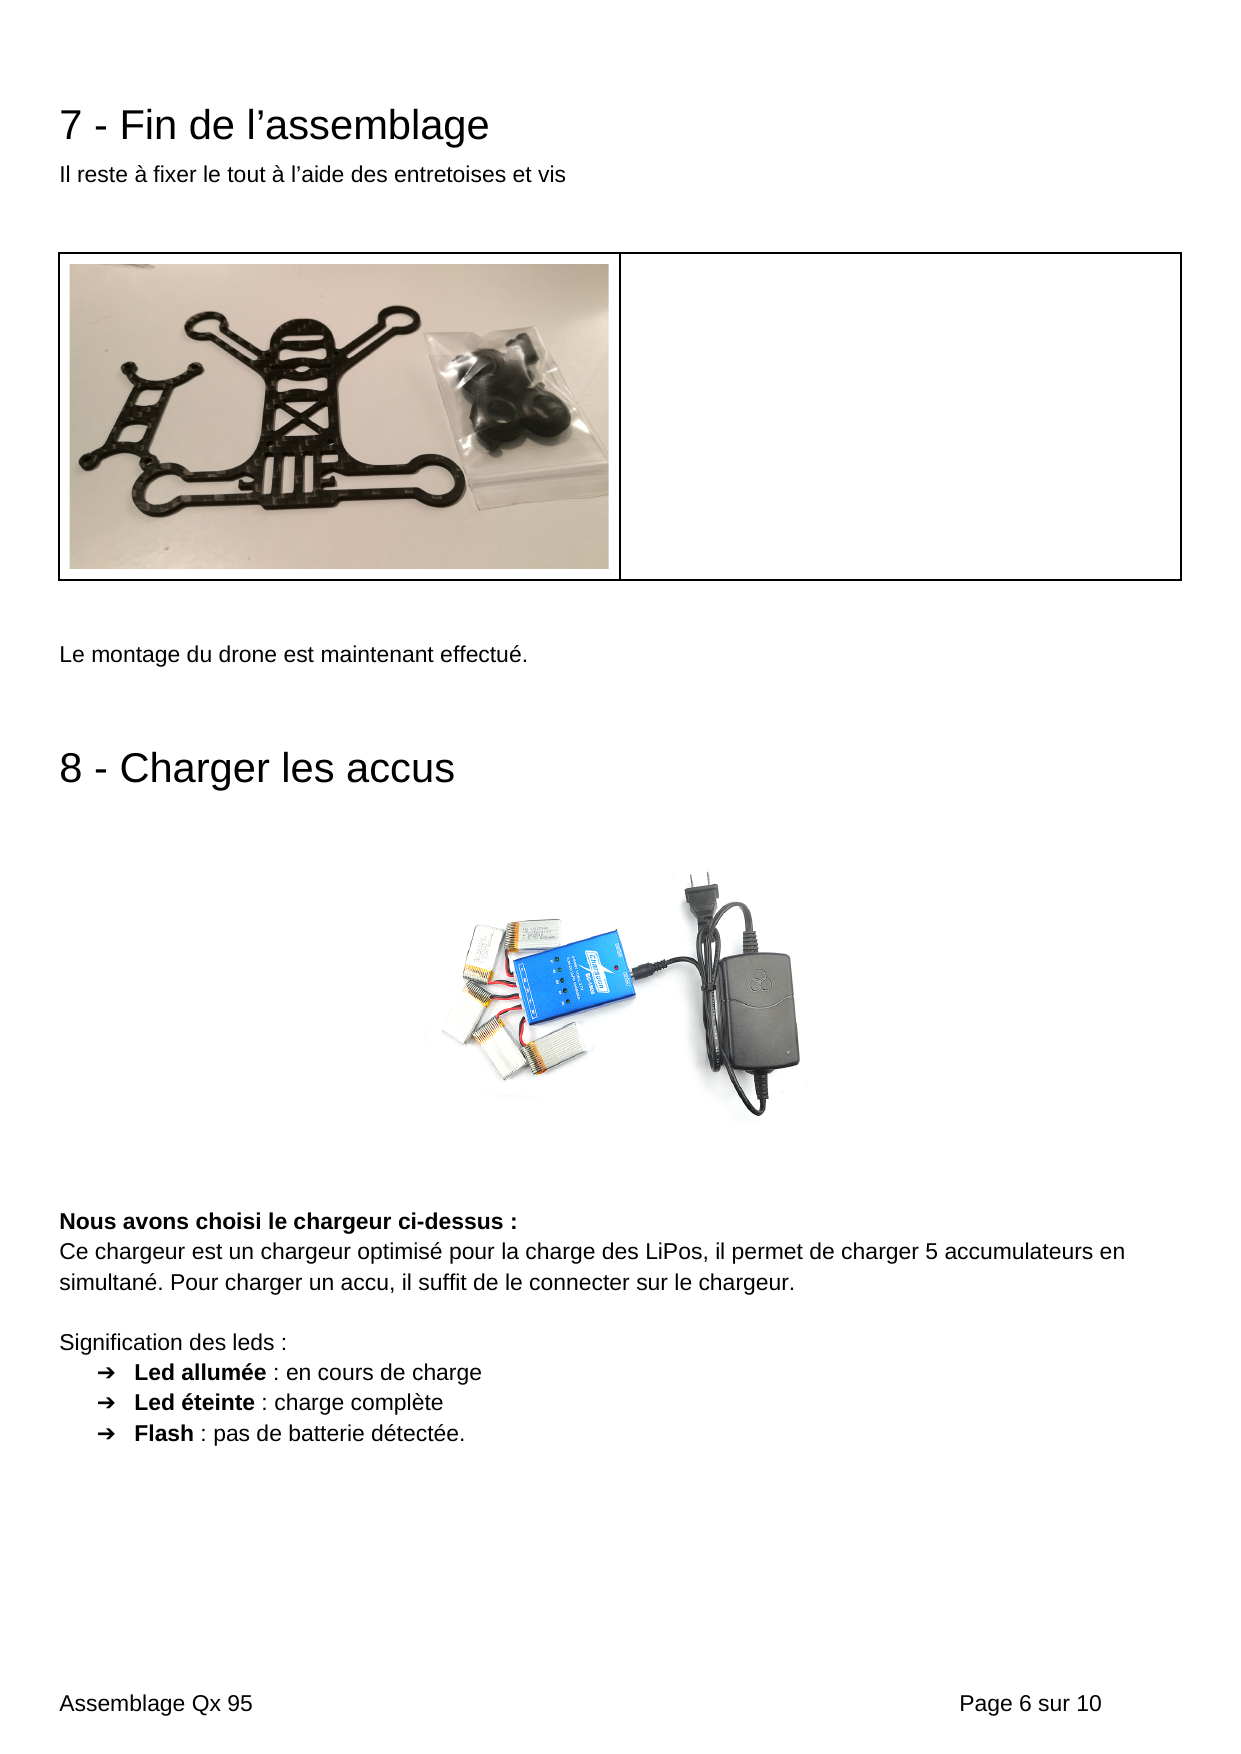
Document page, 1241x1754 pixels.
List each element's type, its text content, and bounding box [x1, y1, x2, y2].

text Le montage du drone est maintenant effectué. [59, 641, 1181, 668]
list Led allumée : en cours de charge [97, 1359, 1181, 1386]
text Nous avons choisi le chargeur ci-dessus : [59, 1208, 1181, 1234]
picture [420, 803, 820, 1205]
text Il reste à fixer le tout à l’aide des entretoises et vis [59, 161, 1181, 187]
subtitle 7 - Fin de l’assemblage [59, 101, 1181, 149]
table_header [621, 254, 1180, 579]
list Led éteinte : charge complète [97, 1389, 1181, 1416]
list Flash : pas de batterie détectée. [97, 1419, 1181, 1446]
text Ce chargeur est un chargeur optimisé pour la charge des LiPos, il permet de charger 5 accumulateurs en simultané. Pour charger un accu, il suffit de le connecter sur le chargeur. [59, 1238, 1181, 1295]
text Signification des leds : [59, 1329, 1181, 1355]
picture [69, 264, 609, 569]
subtitle 8 - Charger les accus [59, 743, 1181, 791]
table_header [60, 254, 619, 579]
